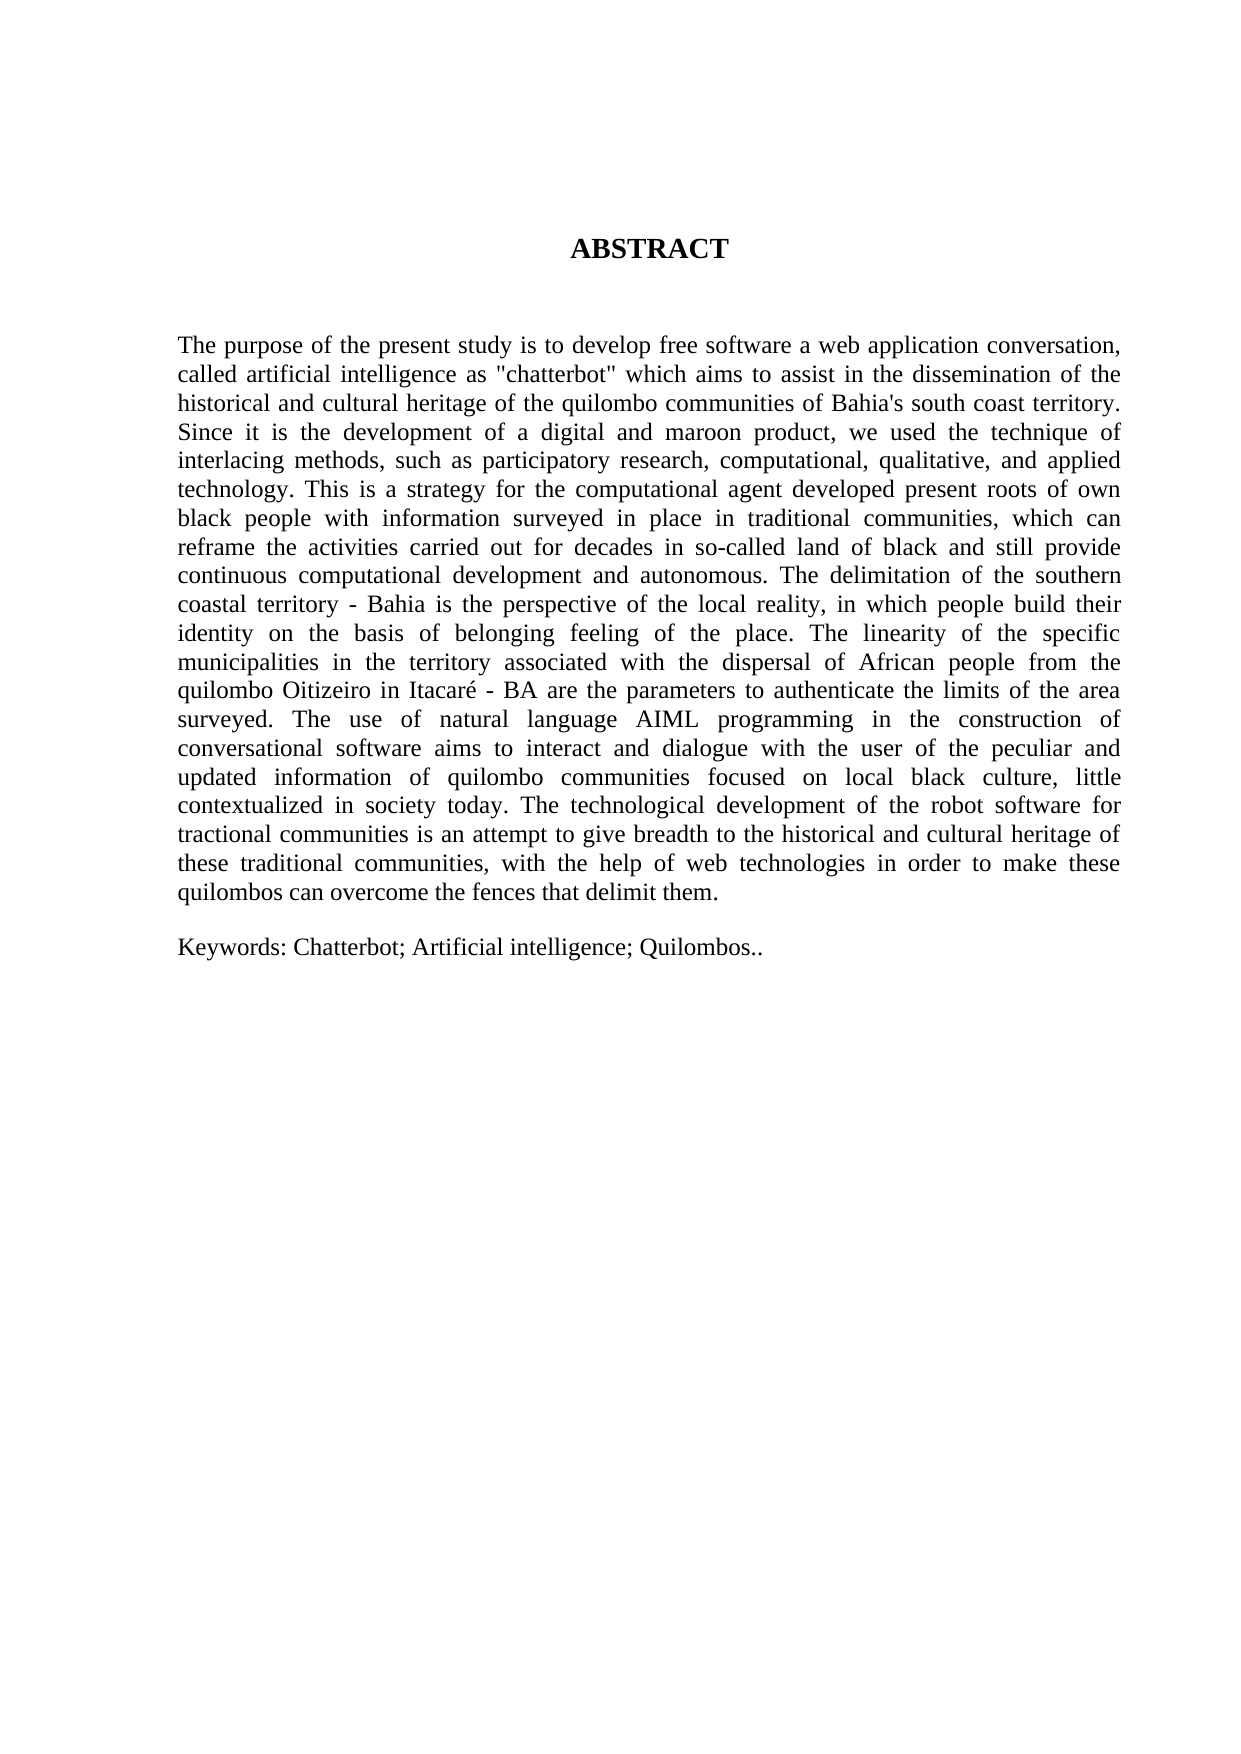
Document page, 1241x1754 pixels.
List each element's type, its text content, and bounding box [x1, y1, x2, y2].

text Keywords: Chatterbot; Artificial intelligence; Quilombos.. [177, 932, 1122, 961]
text The purpose of the present study is to develop free software a web application conversation, called artificial intelligence as "chatterbot" which aims to assist in the dissemination of the historical and cultural heritage of the quilombo communities of Bahia's south coast territory. Since it is the development of a digital and maroon product, we used the technique of interlacing methods, such as participatory research, computational, qualitative, and applied technology. This is a strategy for the computational agent developed present roots of own black people with information surveyed in place in traditional communities, which can reframe the activities carried out for decades in so-called land of black and still provide continuous computational development and autonomous. The delimitation of the southern coastal territory - Bahia is the perspective of the local reality, in which people build their identity on the basis of belonging feeling of the place. The linearity of the specific municipalities in the territory associated with the dispersal of African people from the quilombo Oitizeiro in Itacaré - BA are the parameters to authenticate the limits of the area surveyed. The use of natural language AIML programming in the construction of conversational software aims to interact and dialogue with the user of the peculiar and updated information of quilombo communities focused on local black culture, little contextualized in society today. The technological development of the robot software for tractional communities is an attempt to give breadth to the historical and cultural heritage of these traditional communities, with the help of web technologies in order to make these quilombos can overcome the fences that delimit them. [177, 331, 1122, 906]
text ABSTRACT [177, 231, 1122, 264]
